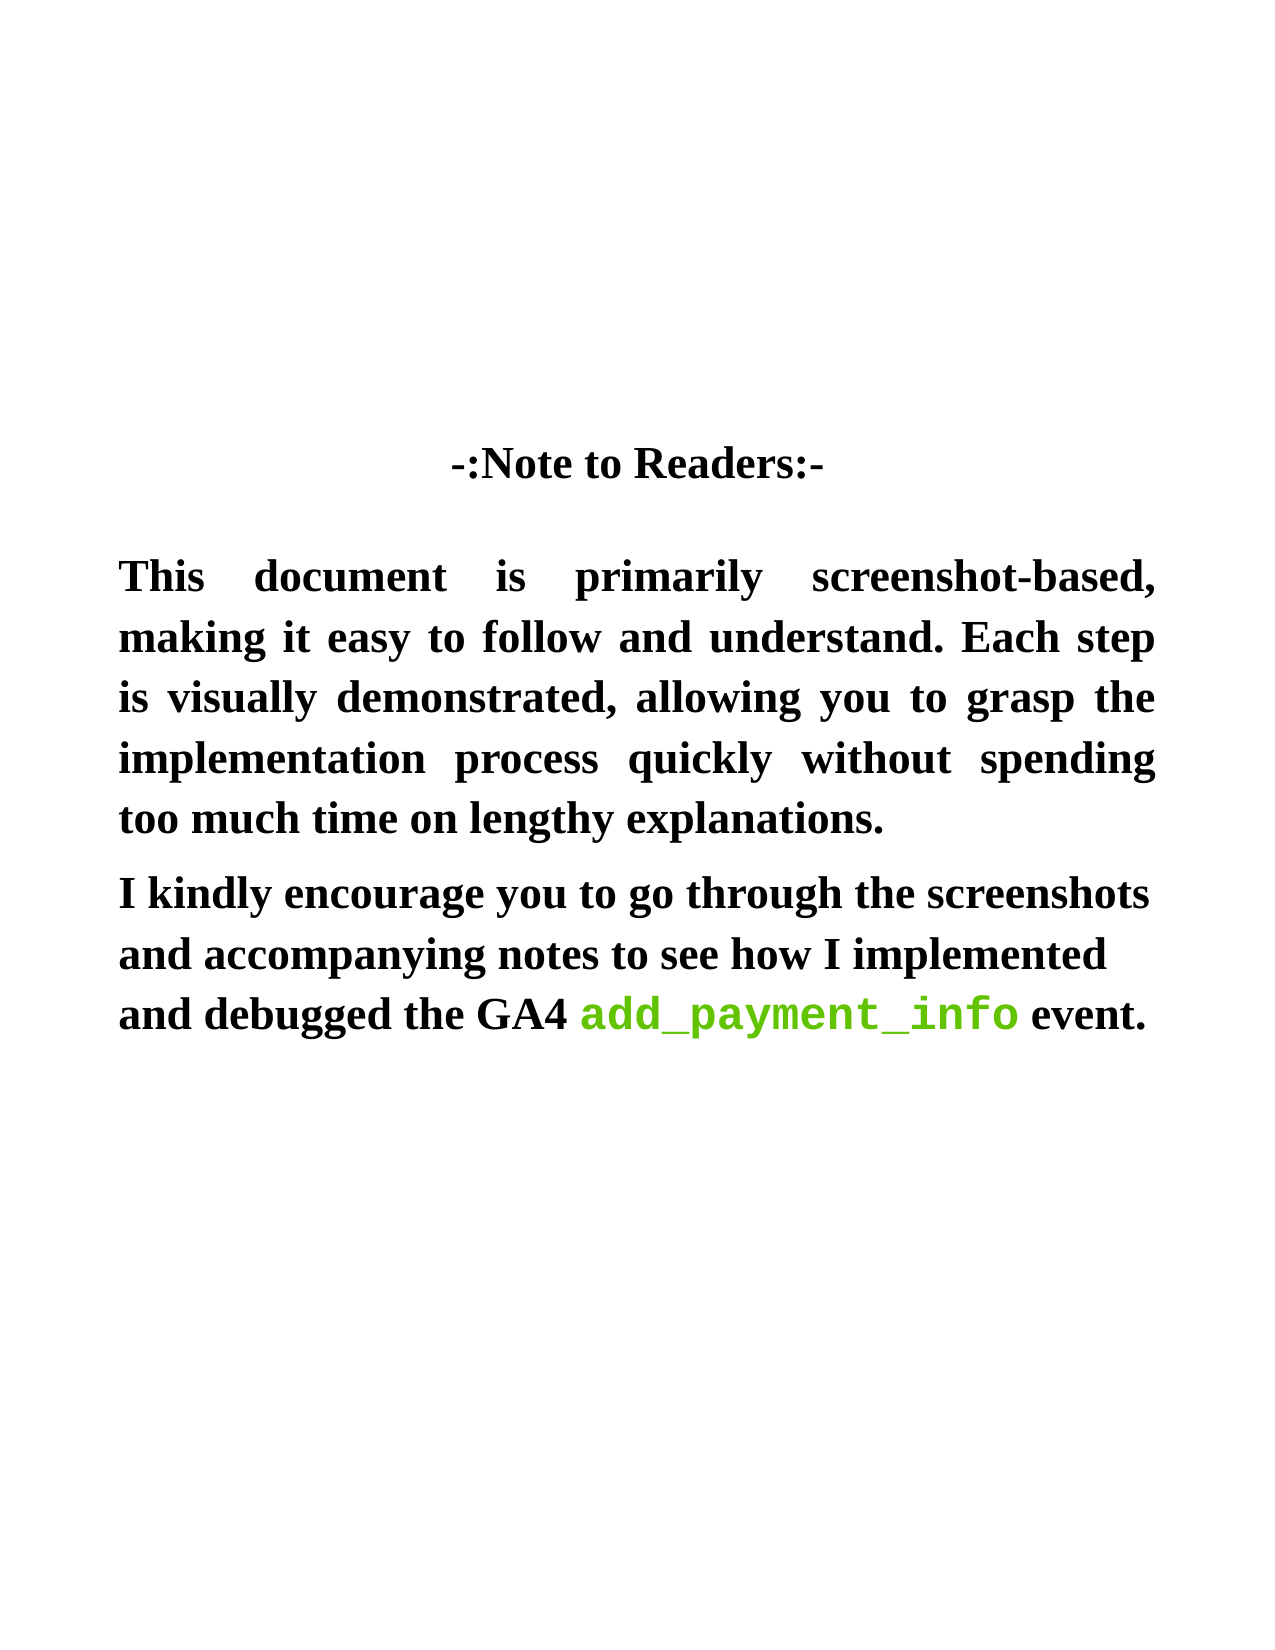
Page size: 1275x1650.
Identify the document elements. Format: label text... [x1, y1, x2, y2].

subtitle -:Note to Readers:- [118, 436, 1157, 488]
text This document is primarily screenshot-based, making it easy to follow and understand. Each step is visually demonstrated, allowing you to grasp the implementation process quickly without spending too much time on lengthy explanations. [118, 549, 1157, 843]
text I kindly encourage you to go through the screenshots and accompanying notes to see how I implemented and debugged the GA4 add_payment_info event. [118, 866, 1157, 1043]
